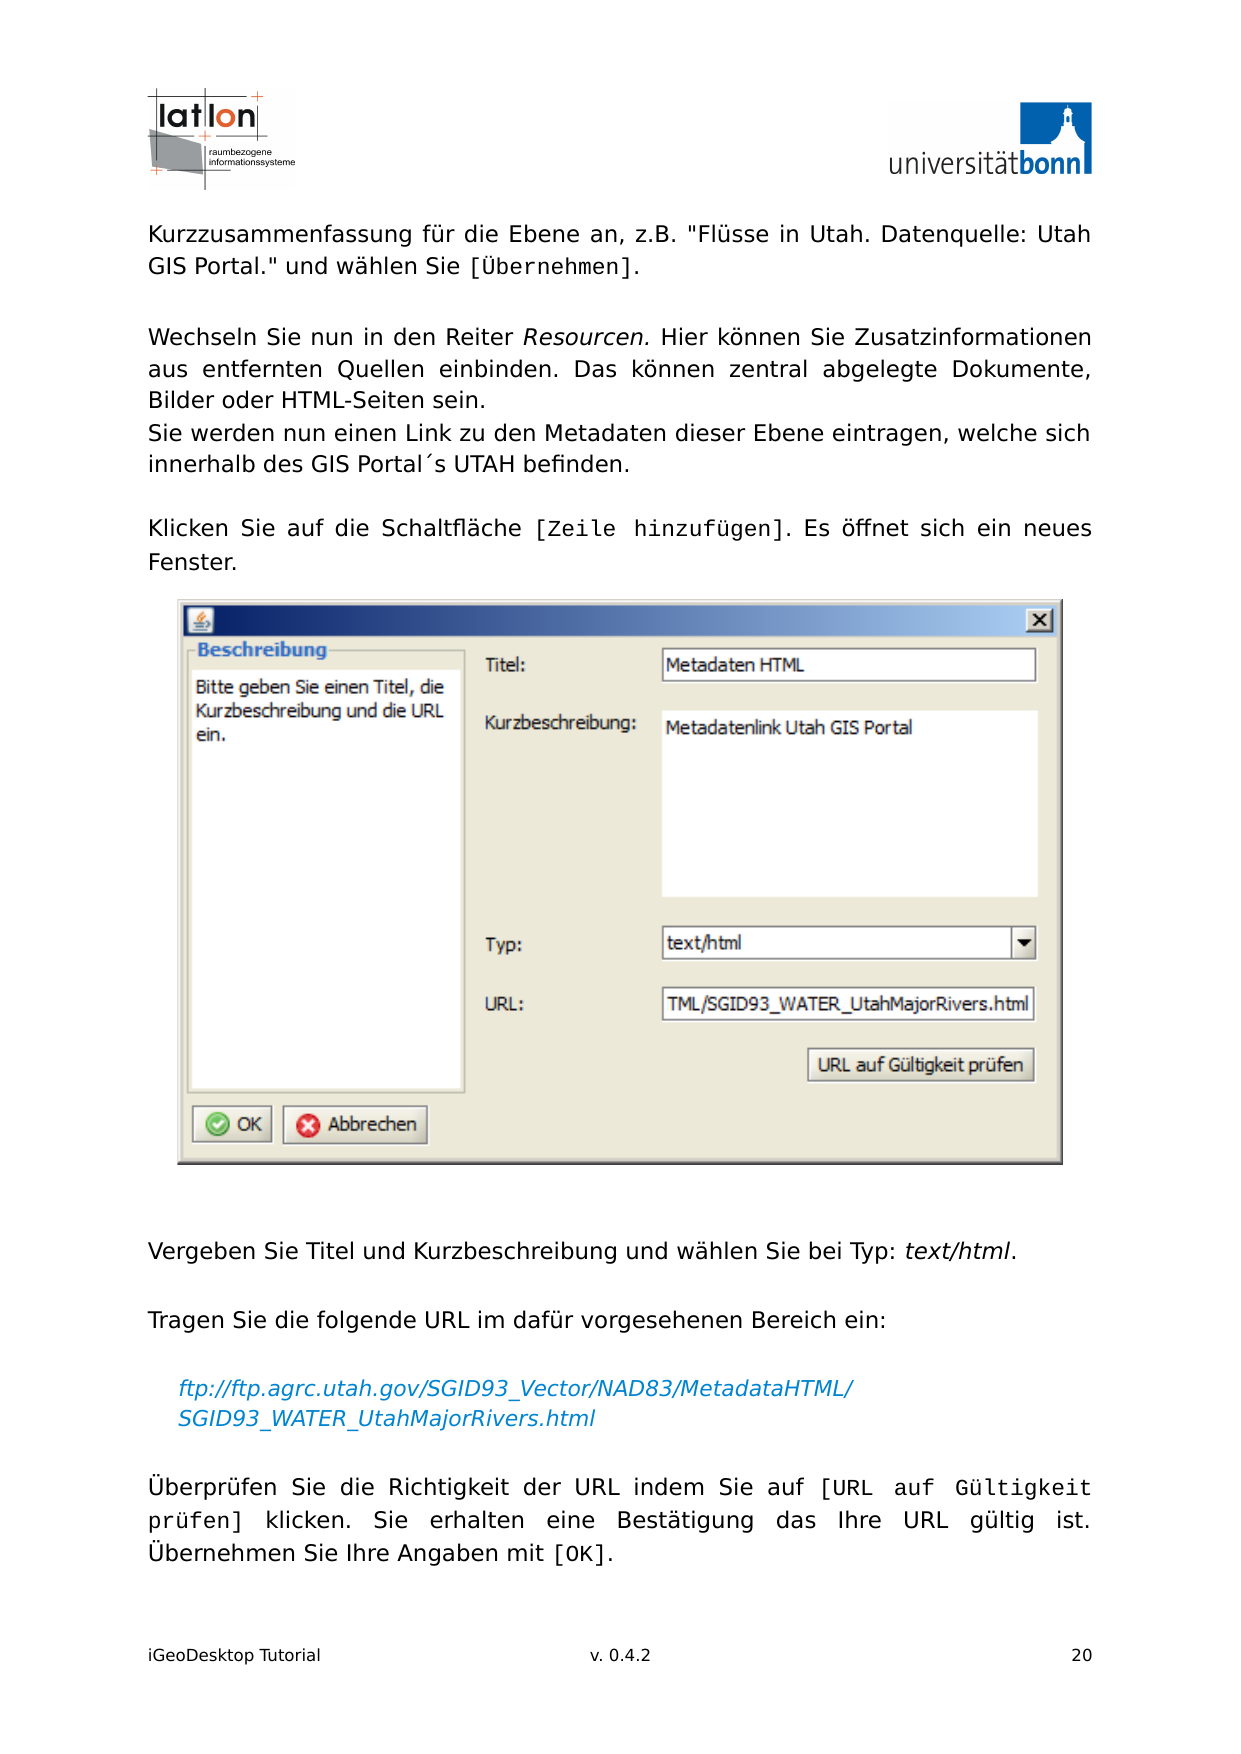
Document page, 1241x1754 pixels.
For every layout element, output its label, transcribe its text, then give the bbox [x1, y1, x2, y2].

picture [147, 88, 295, 190]
text Überprüfen Sie die Richtigkeit der URL indem Sie auf [URL auf Gültigkeit prüfen] klicken. Sie erhalten eine Bestätigung das Ihre URL gültig ist. Übernehmen Sie Ihre Angaben mit [OK]. [148, 1474, 1092, 1569]
text Kurzzusammenfassung für die Ebene an, z.B. "Flüsse in Utah. Datenquelle: Utah GIS Portal." und wählen Sie [Übernehmen]. [148, 221, 1092, 281]
text Vergeben Sie Titel und Kurzbeschreibung und wählen Sie bei Typ: text/html. [148, 1238, 1092, 1265]
picture [177, 599, 1063, 1165]
text Wechseln Sie nun in den Reiter Resourcen. Hier können Sie Zusatzinformationen aus entfernten Quellen einbinden. Das können zentral abgelegte Dokumente, Bilder oder HTML-Seiten sein. Sie werden nun einen Link zu den Metadaten dieser Ebene eintragen, welche sich innerhalb des GIS Portal´s UTAH befinden. Klicken Sie auf die Schaltfläche [Zeile hinzufügen]. Es öffnet sich ein neues Fenster. [148, 324, 1092, 576]
text Tragen Sie die folgende URL im dafür vorgesehenen Bereich ein: [148, 1307, 1092, 1334]
text ftp://ftp.agrc.utah.gov/SGID93_Vector/NAD83/MetadataHTML/SGID93_WATER_UtahMajorRivers.html [178, 1376, 1063, 1432]
picture [889, 102, 1093, 174]
